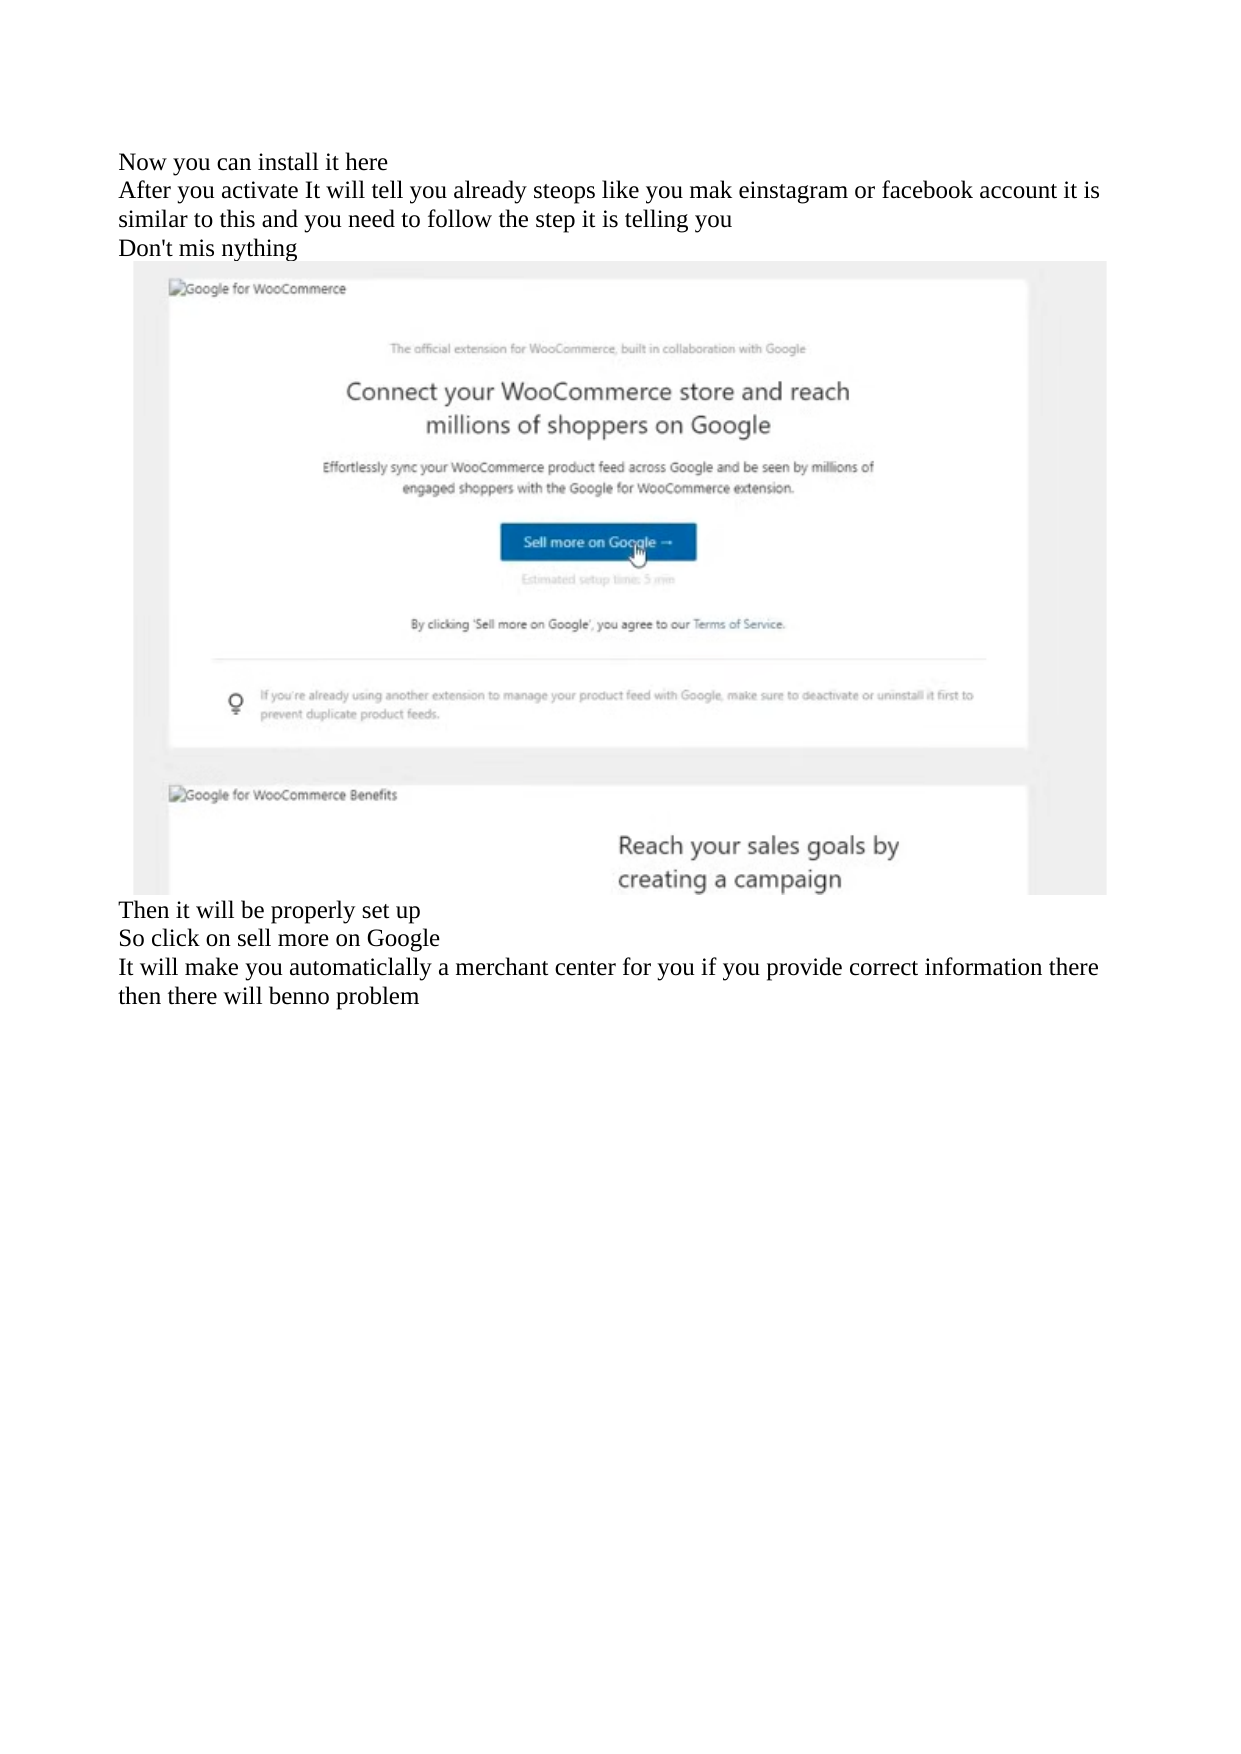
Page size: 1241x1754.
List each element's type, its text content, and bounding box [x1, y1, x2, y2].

text Then it will be properly set up [118, 262, 1122, 923]
text It will make you automaticlally a merchant center for you if you provide correct information there then there will benno problem [118, 952, 1122, 1010]
text So click on sell more on Google [118, 923, 1122, 952]
text Now you can install it here [118, 118, 1122, 176]
text After you activate It will tell you already steops like you mak einstagram or facebook account it is similar to this and you need to follow the step it is telling you [118, 176, 1122, 233]
text Don't mis nything [118, 233, 1122, 262]
picture [133, 261, 1107, 895]
